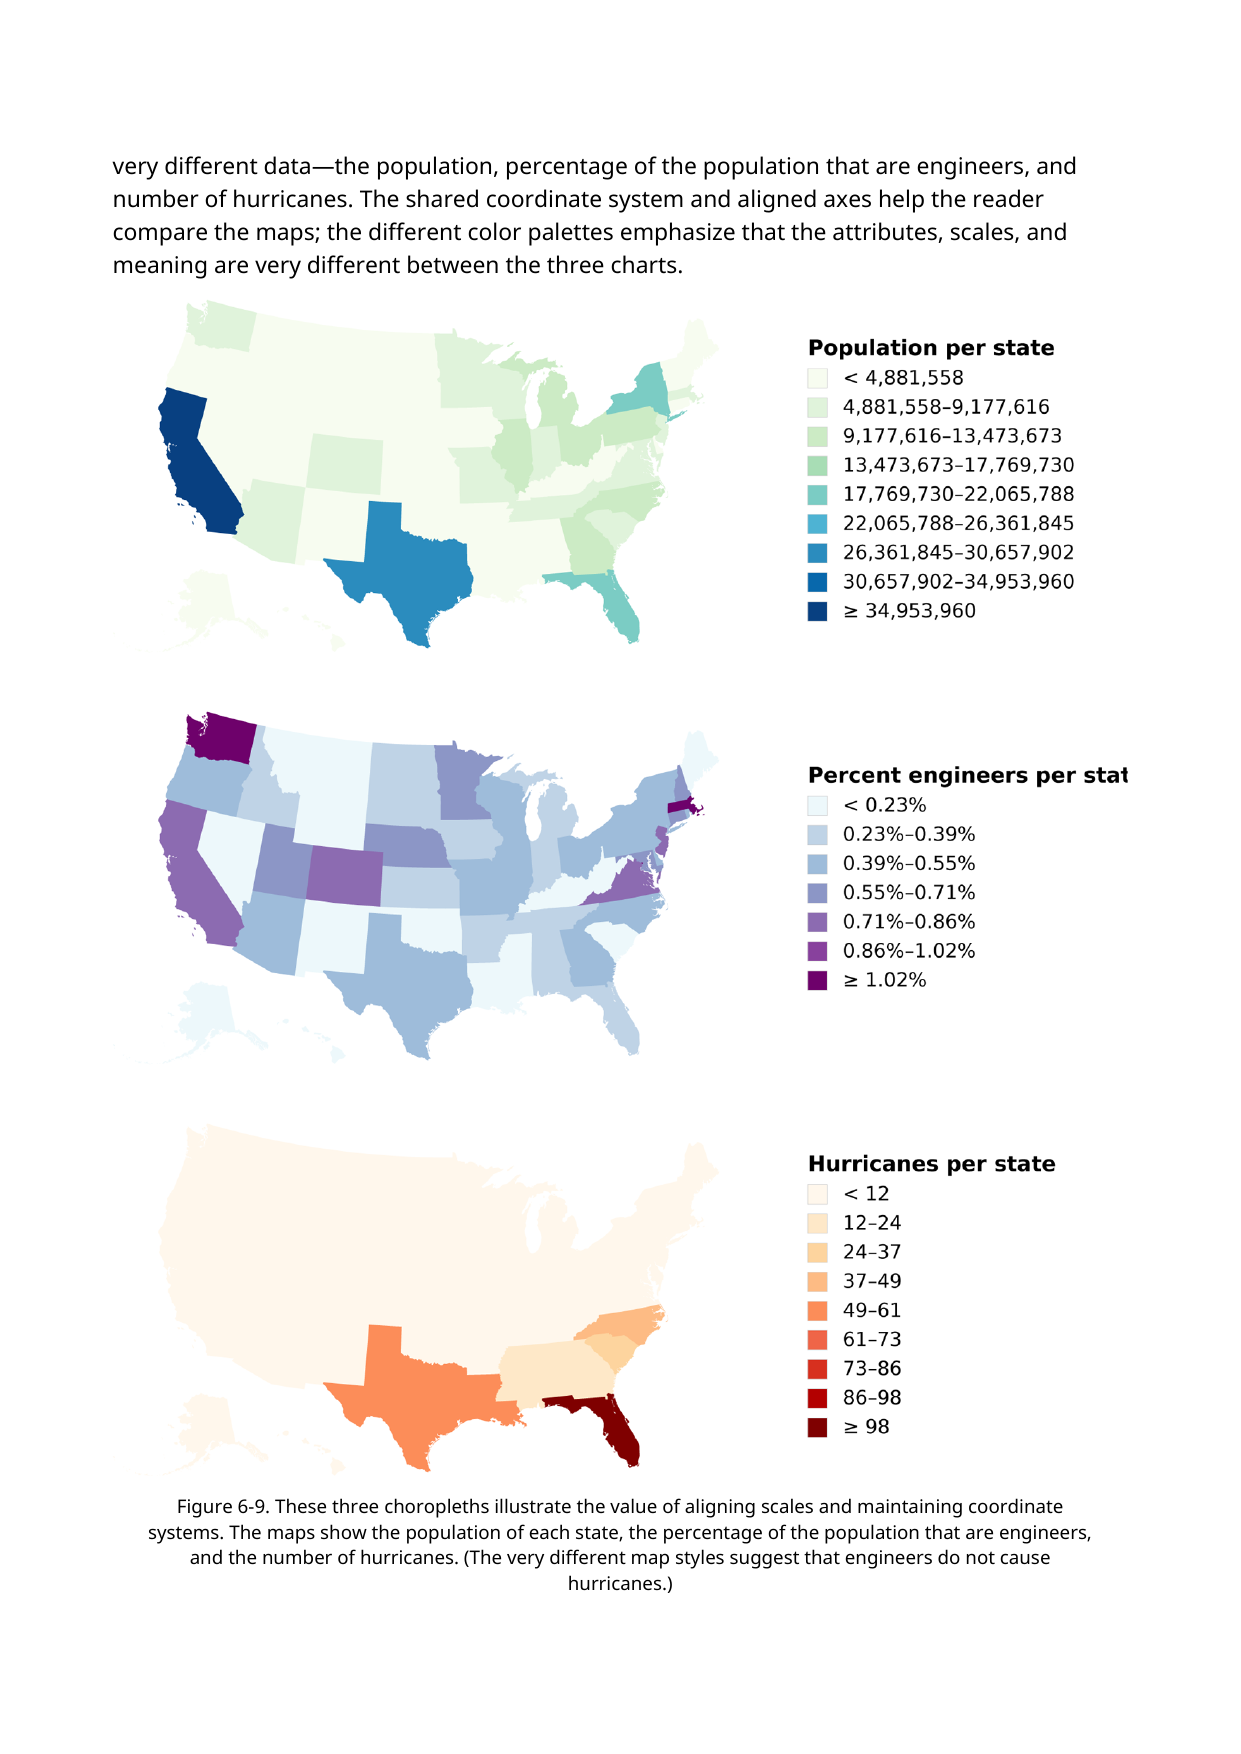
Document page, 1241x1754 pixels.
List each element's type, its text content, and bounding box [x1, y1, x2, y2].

text very different data—the population, percentage of the population that are engineers, and number of hurricanes. The shared coordinate system and aligned axes help the reader compare the maps; the different color palettes emphasize that the attributes, scales, and meaning are very different between the three charts. [112, 150, 1128, 281]
subtitle Figure 6-9. These three choropleths illustrate the value of aligning scales and maintaining coordinate systems. The maps show the population of each state, the percentage of the population that are engineers, and the number of hurricanes. (The very different map styles suggest that engineers do not cause hurricanes.) [142, 1494, 1098, 1596]
